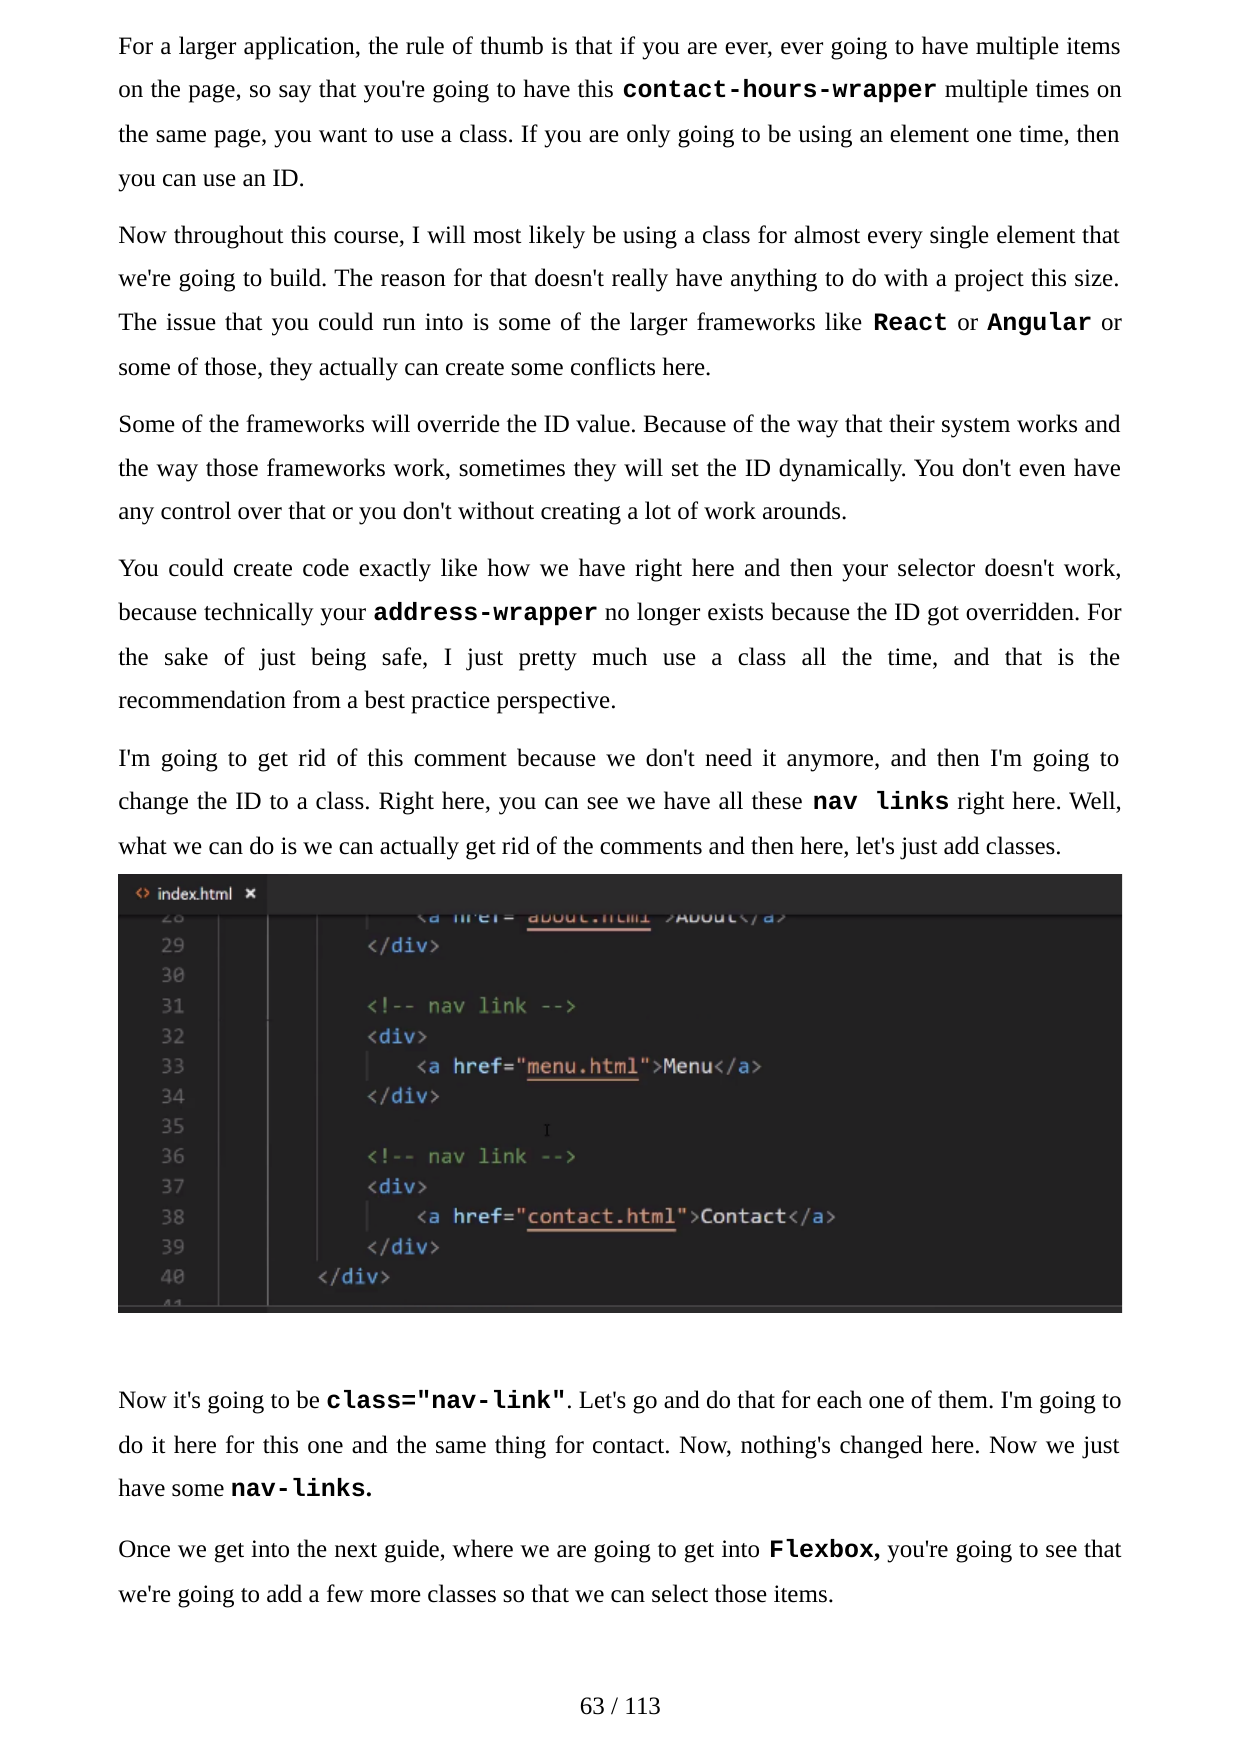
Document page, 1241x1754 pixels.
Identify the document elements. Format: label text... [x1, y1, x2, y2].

text Some of the frameworks will override the ID value. Because of the way that their system works and the way those frameworks work, sometimes they will set the ID dynamically. You don't even have any control over that or you don't without creating a lot of work arounds. [118, 409, 1122, 524]
text Once we get into the next guide, where we are going to get into Flexbox, you're going to see that we're going to add a few more classes so that we can select those items. [118, 1534, 1122, 1608]
text Now throughout this course, I will most likely be using a class for almost every single element that we're going to build. The reason for that doesn't really have anything to do with a project this size. The issue that you could run into is some of the larger frameworks like React or Angular or some of those, they actually can create some conflicts here. [118, 220, 1122, 381]
text You could create code exactly like how we have right here and then your selector doesn't work, because technically your address-wrapper no longer exists because the ID got overridden. For the sake of just being safe, I just pretty much use a class all the time, and that is the recommendation from a best practice perspective. [118, 553, 1122, 714]
text For a larger application, the rule of thumb is that if you are ever, ever going to have multiple items on the page, so say that you're going to have this contact-hours-wrapper multiple times on the same page, you want to use a class. If you are only going to be using an element one time, then you can use an ID. [118, 31, 1122, 191]
text I'm going to get rid of this comment because we don't need it anymore, and then I'm going to change the ID to a class. Right here, you can see we have all these nav links right here. Well, what we can do is we can actually get rid of the comments and then here, let's just add classes. [118, 743, 1122, 860]
text Now it's going to be class="nav-link". Let's go and do that for each one of them. I'm going to do it here for this one and the same thing for contact. Now, nothing's changed here. Now we just have some nav-links. [118, 1385, 1122, 1504]
picture [118, 874, 1123, 1313]
